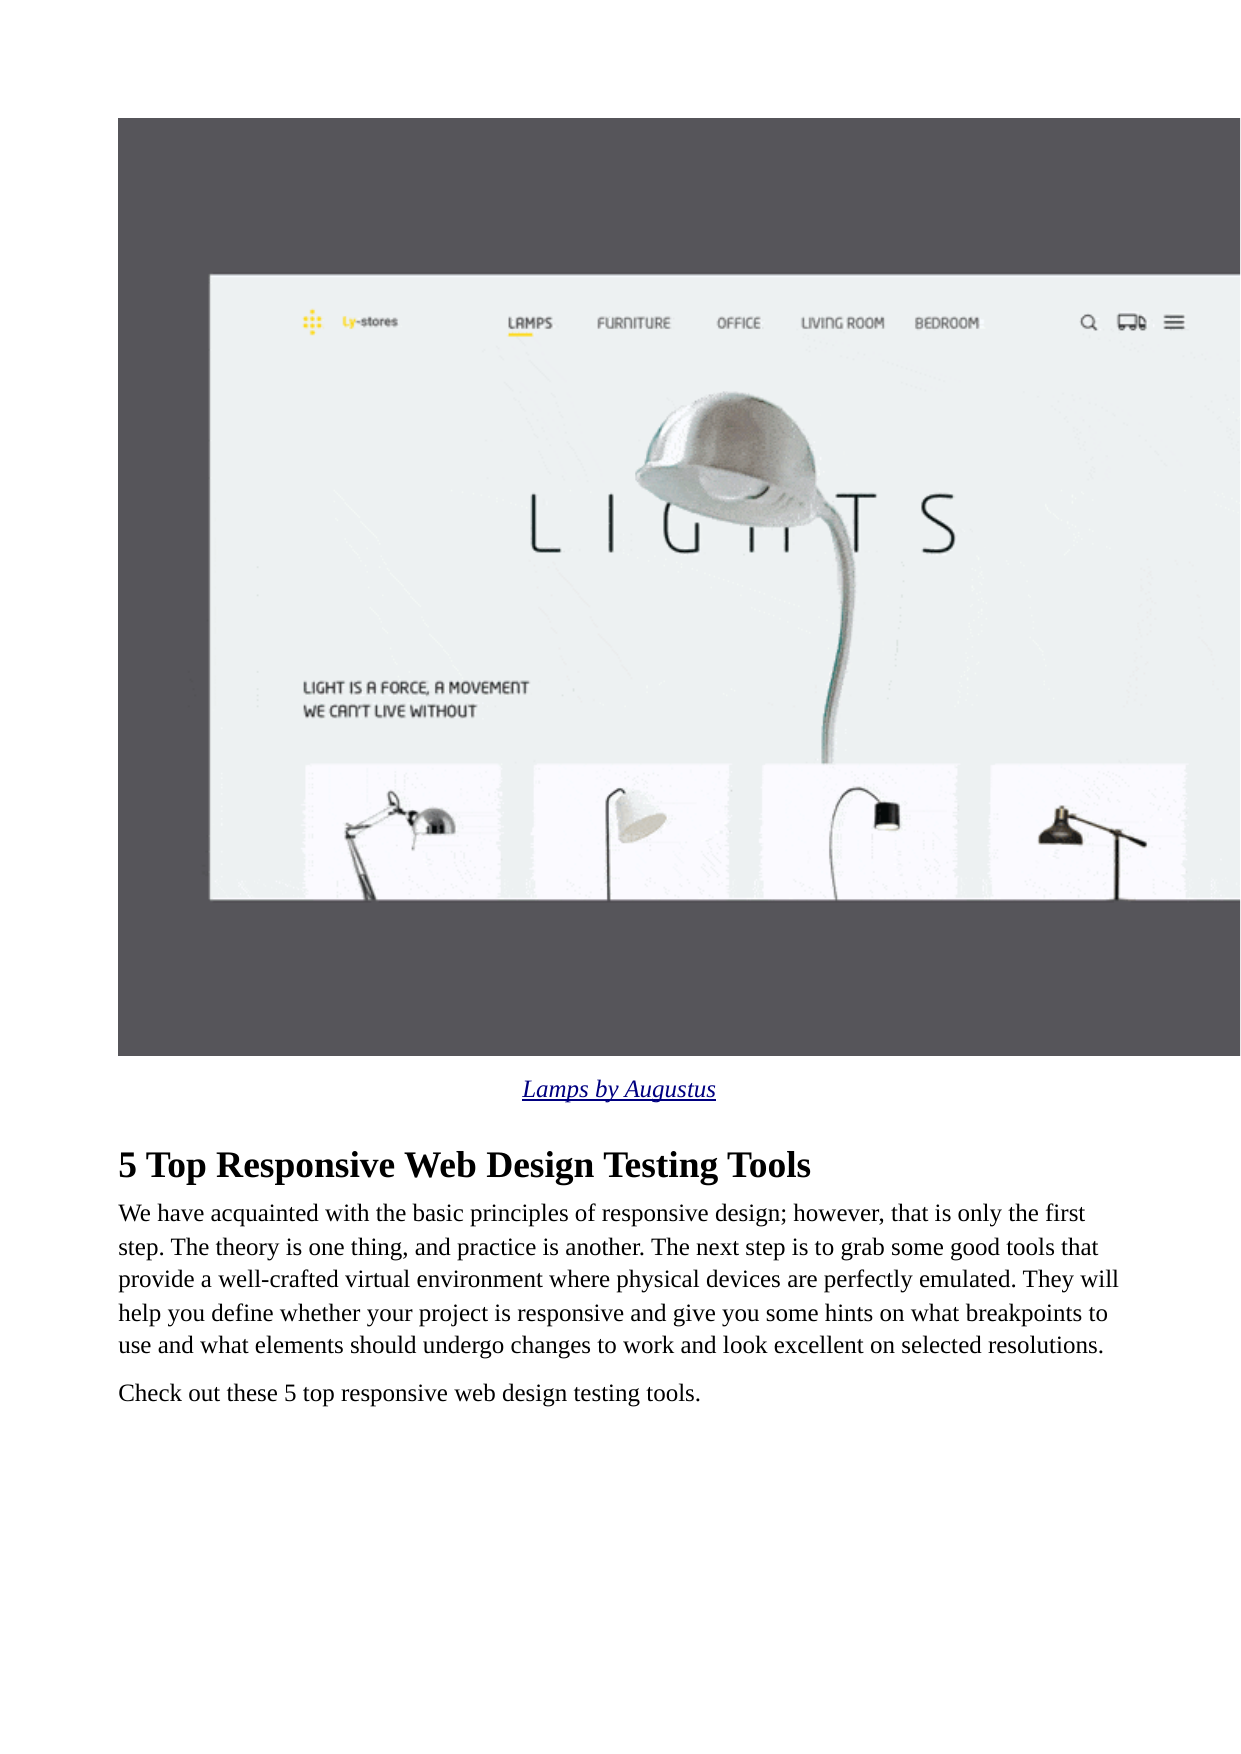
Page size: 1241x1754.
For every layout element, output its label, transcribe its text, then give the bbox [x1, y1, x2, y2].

text Lamps by Augustus [118, 1074, 1122, 1103]
text We have acquainted with the basic principles of responsive design; however, that is only the first step. The theory is one thing, and practice is another. The next step is to grab some good tools that provide a well-crafted virtual environment where physical devices are perfectly emulated. They will help you define whether your project is responsive and give you some hints on what breakpoints to use and what elements should undergo changes to work and look excellent on selected resolutions. [118, 1198, 1122, 1359]
picture [118, 118, 1241, 1056]
subtitle 5 Top Responsive Web Design Testing Tools [118, 1143, 1122, 1186]
text Check out these 5 top responsive web design testing tools. [118, 1378, 1122, 1407]
